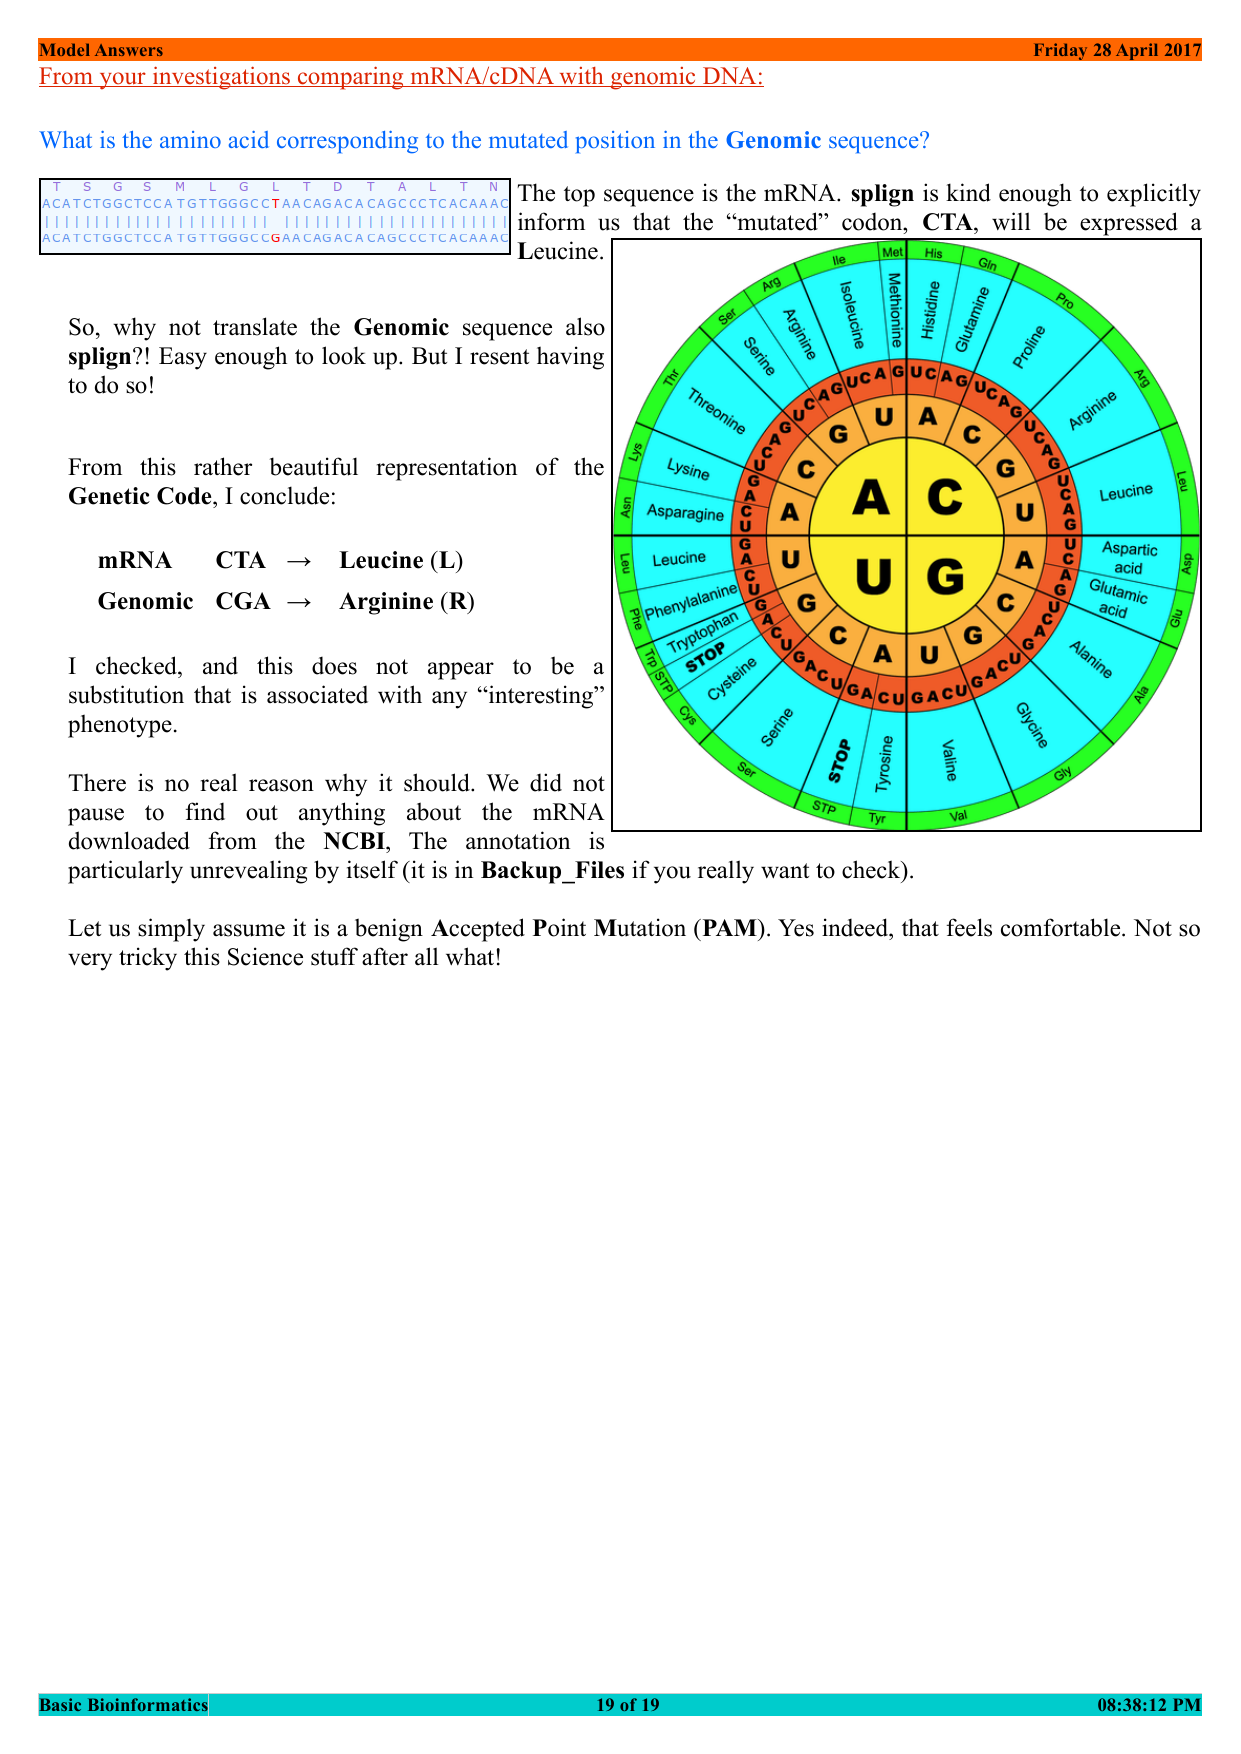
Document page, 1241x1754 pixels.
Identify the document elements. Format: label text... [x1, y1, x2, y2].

text Genomic CGA → Arginine (R) [97, 586, 611, 615]
text From this rather beautiful representation of the Genetic Code, I conclude: [68, 452, 611, 510]
text I checked, and this does not appear to be a substitution that is associated with any “interesting” phenotype. [68, 651, 611, 738]
text There is no real reason why it should. We did not pause to find out anything about the mRNA downloaded from the NCBI, The annotation is particularly unrevealing by itself (it is in Backup_Files if you really want to check). [68, 767, 1202, 884]
text From your investigations comparing mRNA/cDNA with genomic DNA: [38, 61, 1202, 89]
text Let us simply assume it is a benign Accepted Point Mutation (PAM). Yes indeed, that feels comfortable. Not so very tricky this Science stuff after all what! [68, 913, 1202, 971]
text mRNA CTA → Leucine (L) [97, 545, 611, 574]
text What is the amino acid corresponding to the mutated position in the Genomic sequence? [38, 125, 1202, 154]
text So, why not translate the Genomic sequence also splign?! Easy enough to look up. But I resent having to do so! [68, 312, 611, 399]
picture [613, 240, 1200, 830]
picture [41, 180, 509, 253]
text The top sequence is the mRNA. splign is kind enough to explicitly inform us that the “mutated” codon, CTA, will be expressed a Leucine. [38, 178, 1202, 265]
